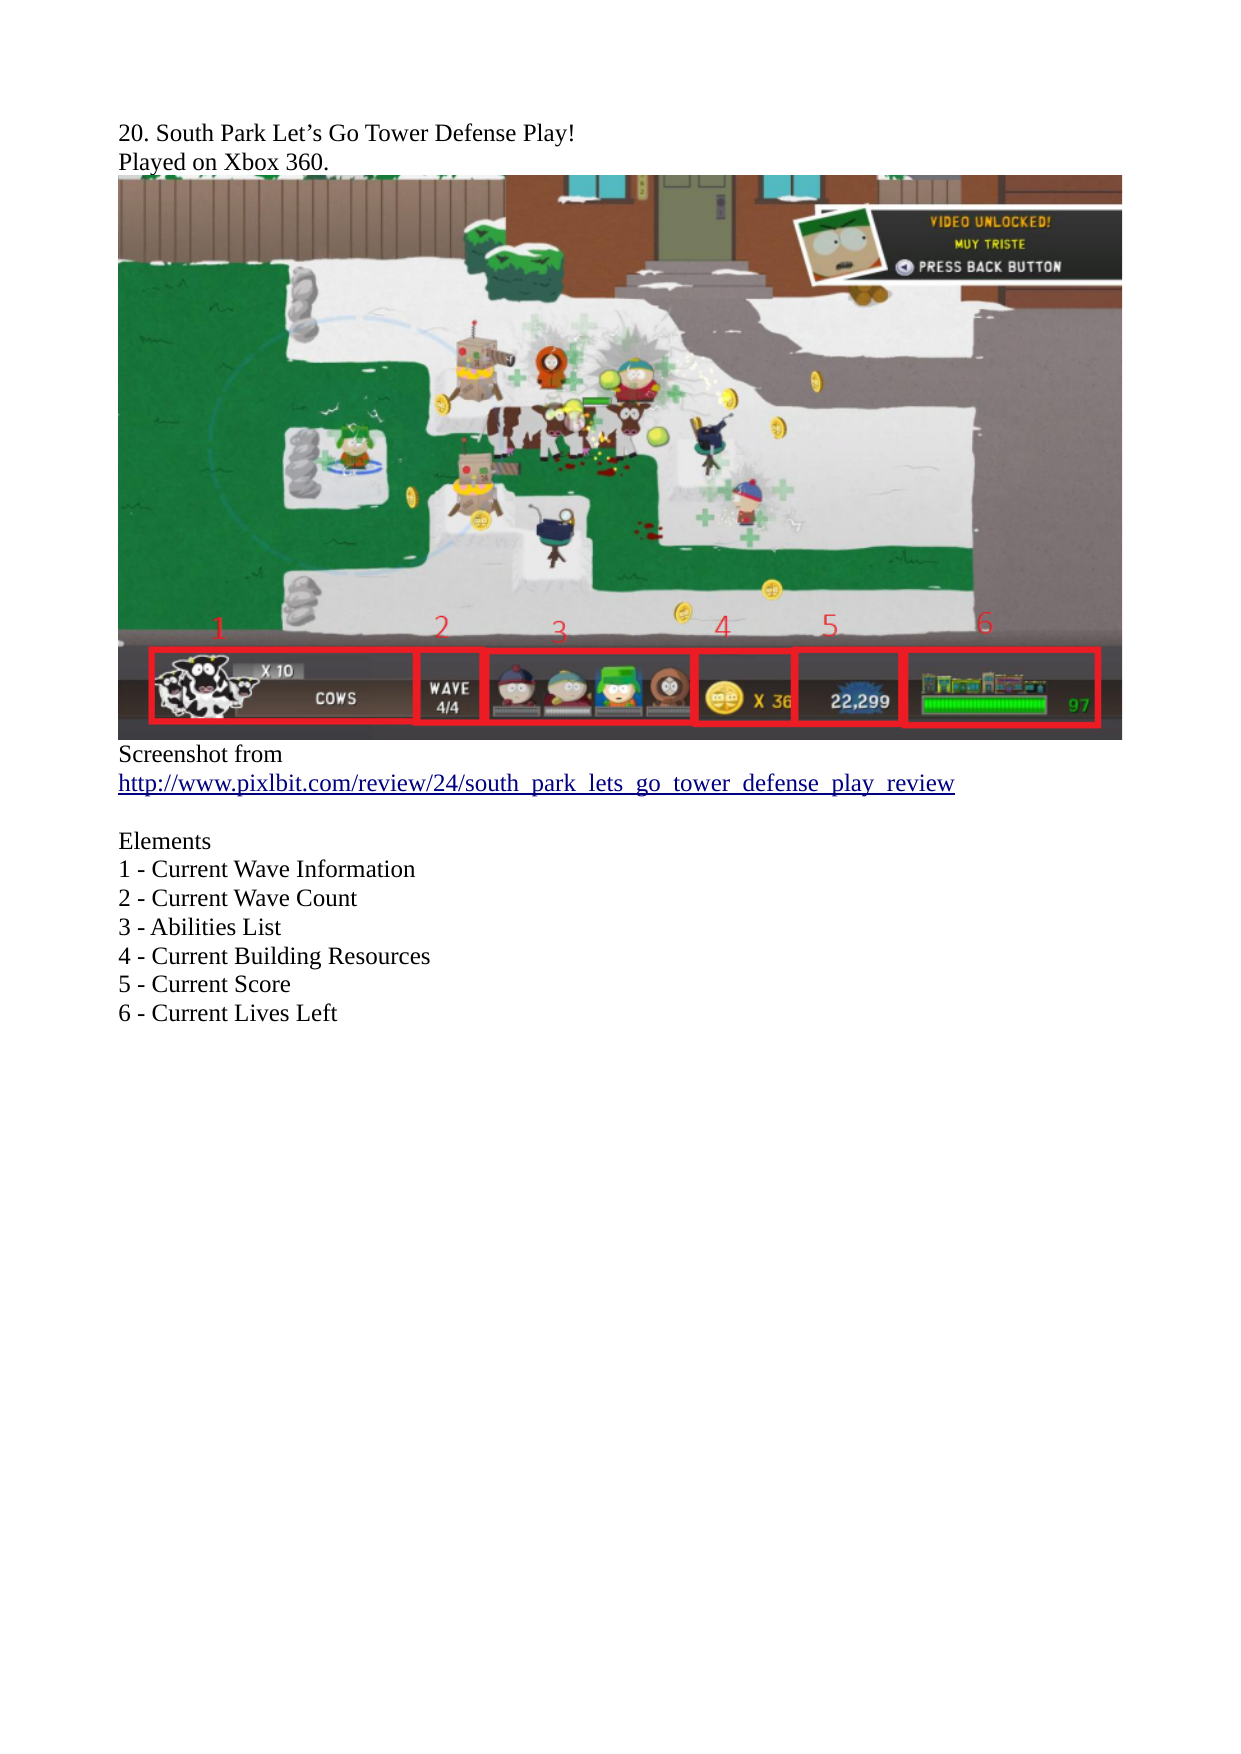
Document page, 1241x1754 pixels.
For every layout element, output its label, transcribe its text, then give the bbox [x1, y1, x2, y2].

text 1 - Current Wave Information [118, 854, 1122, 883]
text 20. South Park Let’s Go Tower Defense Play! [118, 118, 1122, 147]
text 4 - Current Building Resources [118, 941, 1122, 969]
picture [118, 175, 1123, 740]
text 6 - Current Lives Left [118, 998, 1122, 1027]
text 2 - Current Wave Count [118, 883, 1122, 912]
text Played on Xbox 360. [118, 147, 1122, 175]
text 3 - Abilities List [118, 912, 1122, 941]
text 5 - Current Score [118, 969, 1122, 998]
text Elements [118, 826, 1122, 854]
text Screenshot from http://www.pixlbit.com/review/24/south_park_lets_go_tower_defense_play_review [118, 740, 1122, 797]
